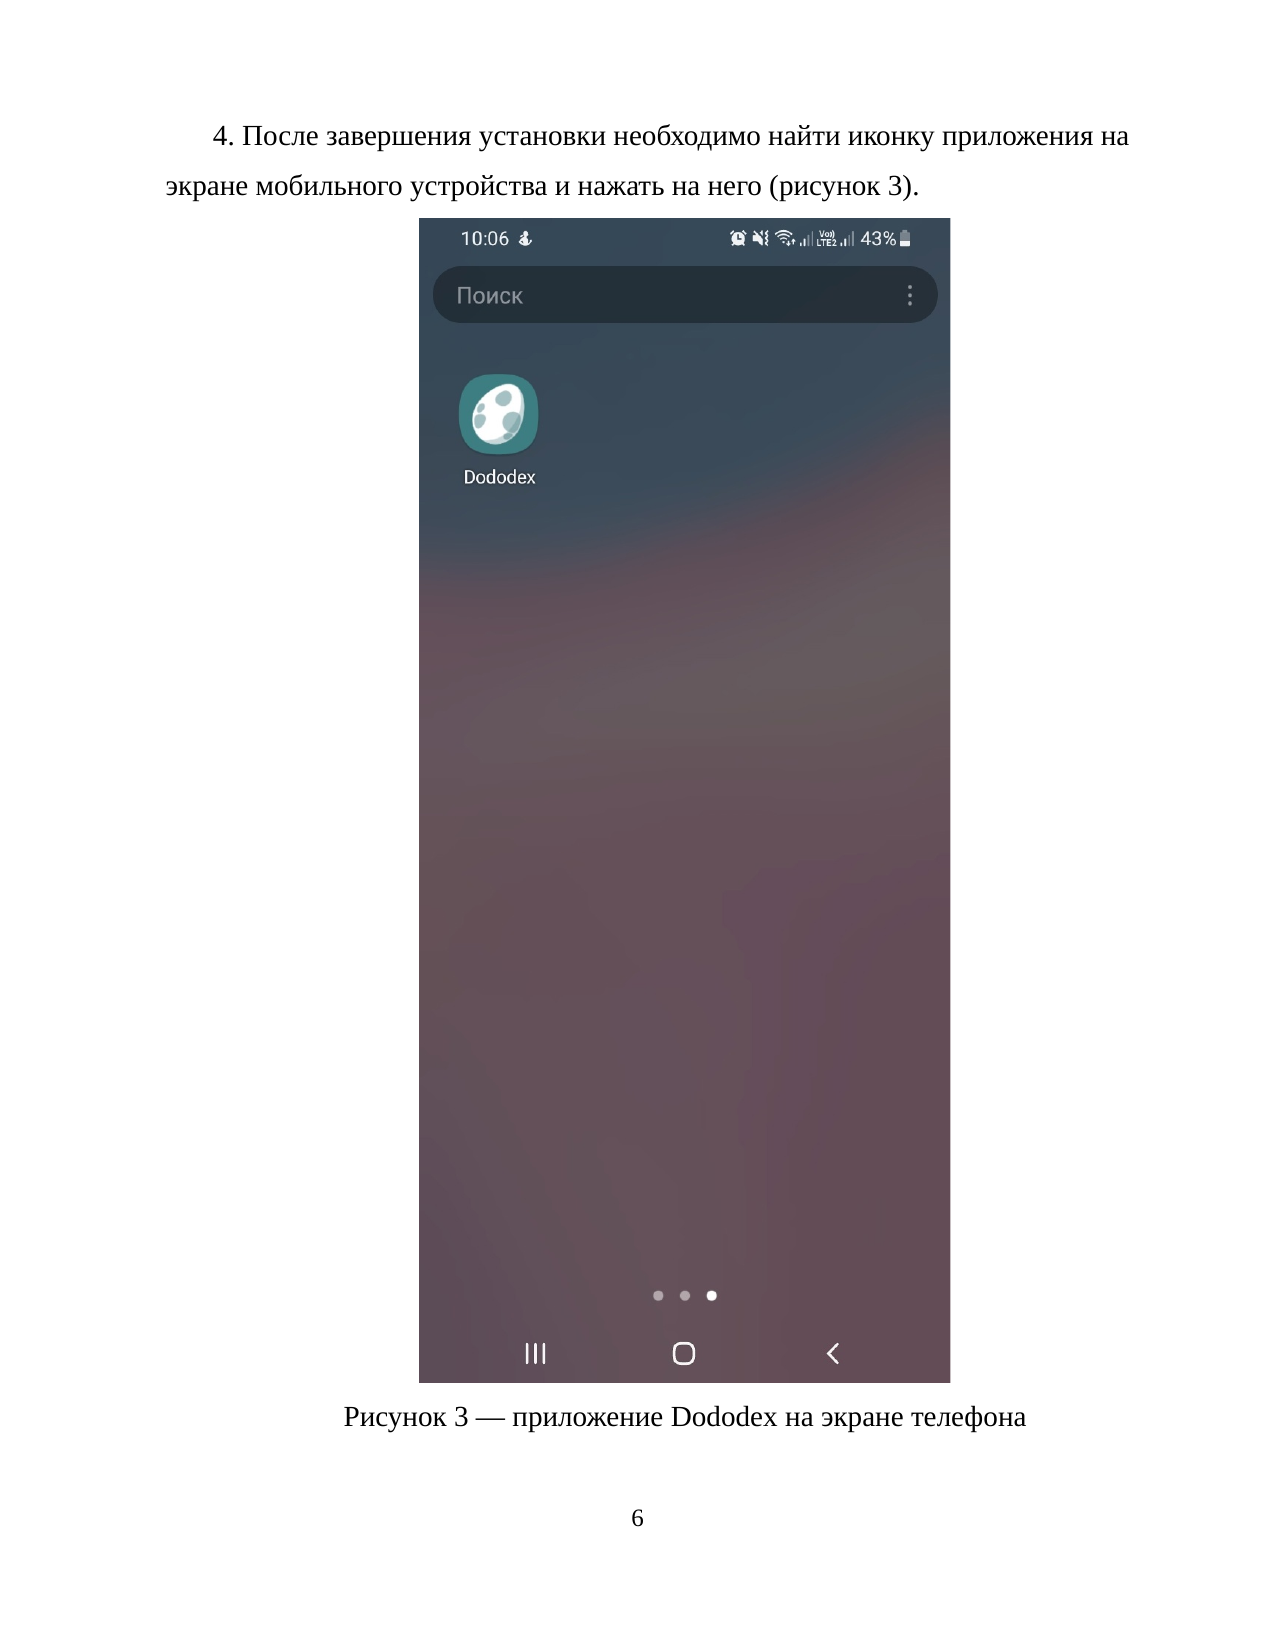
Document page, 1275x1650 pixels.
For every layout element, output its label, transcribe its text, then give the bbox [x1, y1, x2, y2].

list Рисунок 3 — приложение Dododex на экране телефона [165, 1399, 1157, 1432]
picture [419, 218, 951, 1383]
list 4. После завершения установки необходимо найти иконку приложения на экране мобильного устройства и нажать на него (рисунок 3). [165, 118, 1157, 202]
